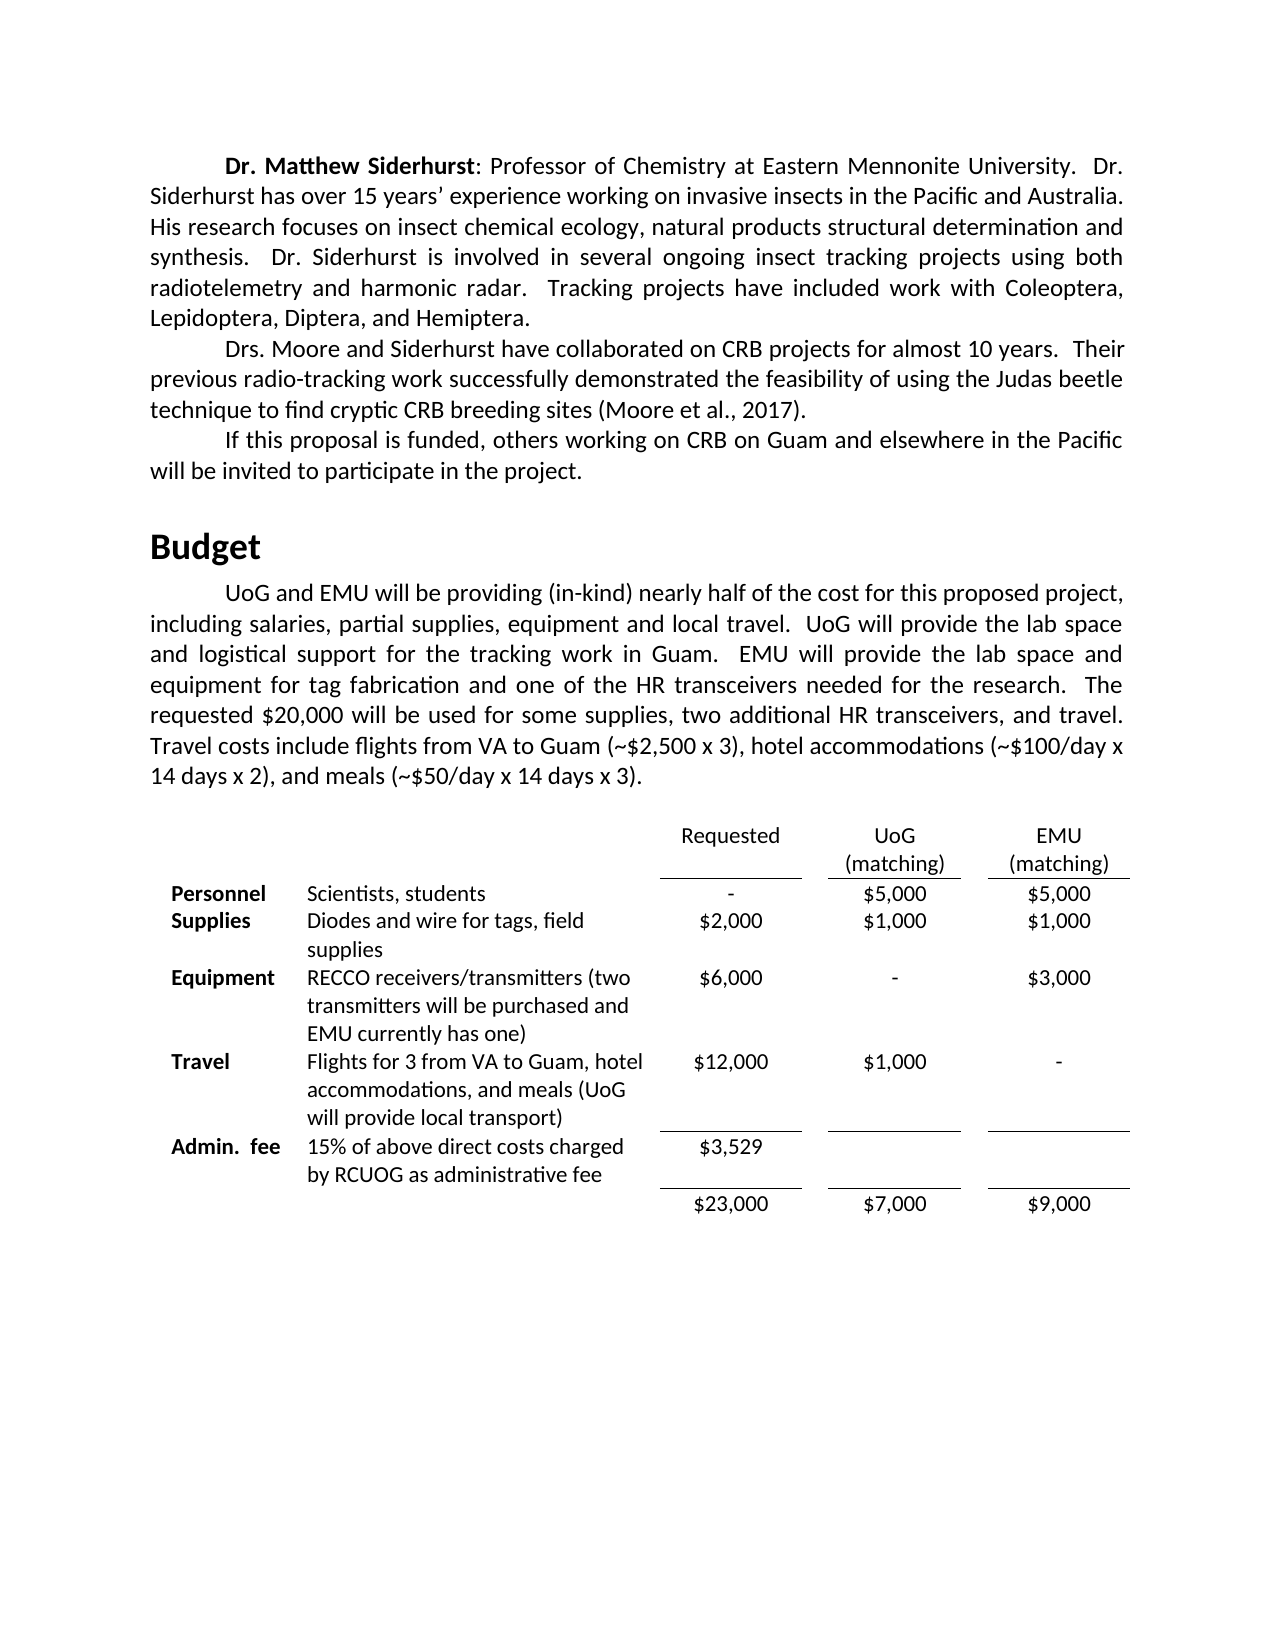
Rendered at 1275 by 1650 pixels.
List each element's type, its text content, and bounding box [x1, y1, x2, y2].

table_cell 15% of above direct costs charged by RCUOG as administrative fee [296, 1131, 660, 1188]
table_cell $9,000 [988, 1189, 1130, 1217]
table_cell $3,000 [988, 963, 1130, 1047]
table_cell $12,000 [660, 1047, 802, 1131]
table_cell [802, 963, 828, 1047]
table_cell Diodes and wire for tags, field supplies [296, 907, 660, 963]
table_cell [802, 1188, 828, 1217]
table_cell [160, 1188, 296, 1217]
table_cell [802, 878, 828, 907]
table_cell Personnel [160, 878, 296, 907]
table_cell Flights for 3 from VA to Guam, hotel accommodations, and meals (UoG will provide local transport) [296, 1047, 660, 1131]
table_cell Scientists, students [296, 878, 660, 907]
table_cell Supplies [160, 907, 296, 963]
table_cell $5,000 [828, 879, 961, 907]
table_cell $7,000 [828, 1189, 961, 1217]
table_cell [802, 1047, 828, 1131]
table_cell RECCO receivers/transmitters (two transmitters will be purchased and EMU currently has one) [296, 963, 660, 1047]
text Dr. Matthew Siderhurst: Professor of Chemistry at Eastern Mennonite University. Dr. Siderhurst has over 15 years’ experience working on invasive insects in the Pacific and Australia. His research focuses on insect chemical ecology, natural products structural determination and synthesis. Dr. Siderhurst is involved in several ongoing insect tracking projects using both radiotelemetry and harmonic radar. Tracking projects have included work with Coleoptera, Lepidoptera, Diptera, and Hemiptera. [150, 150, 1125, 333]
table_cell [961, 1188, 988, 1217]
table_cell [988, 1132, 1130, 1188]
table_cell Travel [160, 1047, 296, 1131]
table_cell $5,000 [988, 879, 1130, 907]
table_cell $23,000 [660, 1189, 802, 1217]
table_cell $1,000 [828, 1047, 961, 1131]
table_cell $3,529 [660, 1132, 802, 1188]
table_cell [802, 907, 828, 963]
table_header [802, 822, 828, 878]
table_cell Admin. fee [160, 1131, 296, 1188]
table_cell $6,000 [660, 963, 802, 1047]
table_cell [961, 1047, 988, 1131]
table_header EMU (matching) [988, 822, 1130, 878]
table_header [160, 822, 296, 878]
table_cell - [988, 1047, 1130, 1131]
table_header UoG (matching) [828, 822, 961, 878]
table_cell - [660, 879, 802, 907]
table_cell [961, 1131, 988, 1188]
table_cell $1,000 [828, 907, 961, 963]
table_cell [828, 1132, 961, 1188]
table_cell Equipment [160, 963, 296, 1047]
table_header [961, 822, 988, 878]
table_header Requested [660, 822, 802, 878]
text Drs. Moore and Siderhurst have collaborated on CRB projects for almost 10 years. Their previous radio-tracking work successfully demonstrated the feasibility of using the Judas beetle technique to find cryptic CRB breeding sites (Moore et al., 2017). [150, 333, 1125, 425]
text UoG and EMU will be providing (in-kind) nearly half of the cost for this proposed project, including salaries, partial supplies, equipment and local travel. UoG will provide the lab space and logistical support for the tracking work in Guam. EMU will provide the lab space and equipment for tag fabrication and one of the HR transceivers needed for the research. The requested $20,000 will be used for some supplies, two additional HR transceivers, and travel. Travel costs include flights from VA to Guam (~$2,500 x 3), hotel accommodations (~$100/day x 14 days x 2), and meals (~$50/day x 14 days x 3). [150, 577, 1125, 791]
table_cell [961, 878, 988, 907]
table_cell [296, 1188, 660, 1217]
table_cell $1,000 [988, 907, 1130, 963]
text If this proposal is funded, others working on CRB on Guam and elsewhere in the Pacific will be invited to participate in the project. [150, 425, 1125, 486]
table_cell $2,000 [660, 907, 802, 963]
table_cell - [828, 963, 961, 1047]
table_header [296, 822, 660, 878]
table_cell [961, 907, 988, 963]
table_cell [802, 1131, 828, 1188]
table_cell [961, 963, 988, 1047]
subtitle Budget [150, 523, 1125, 569]
